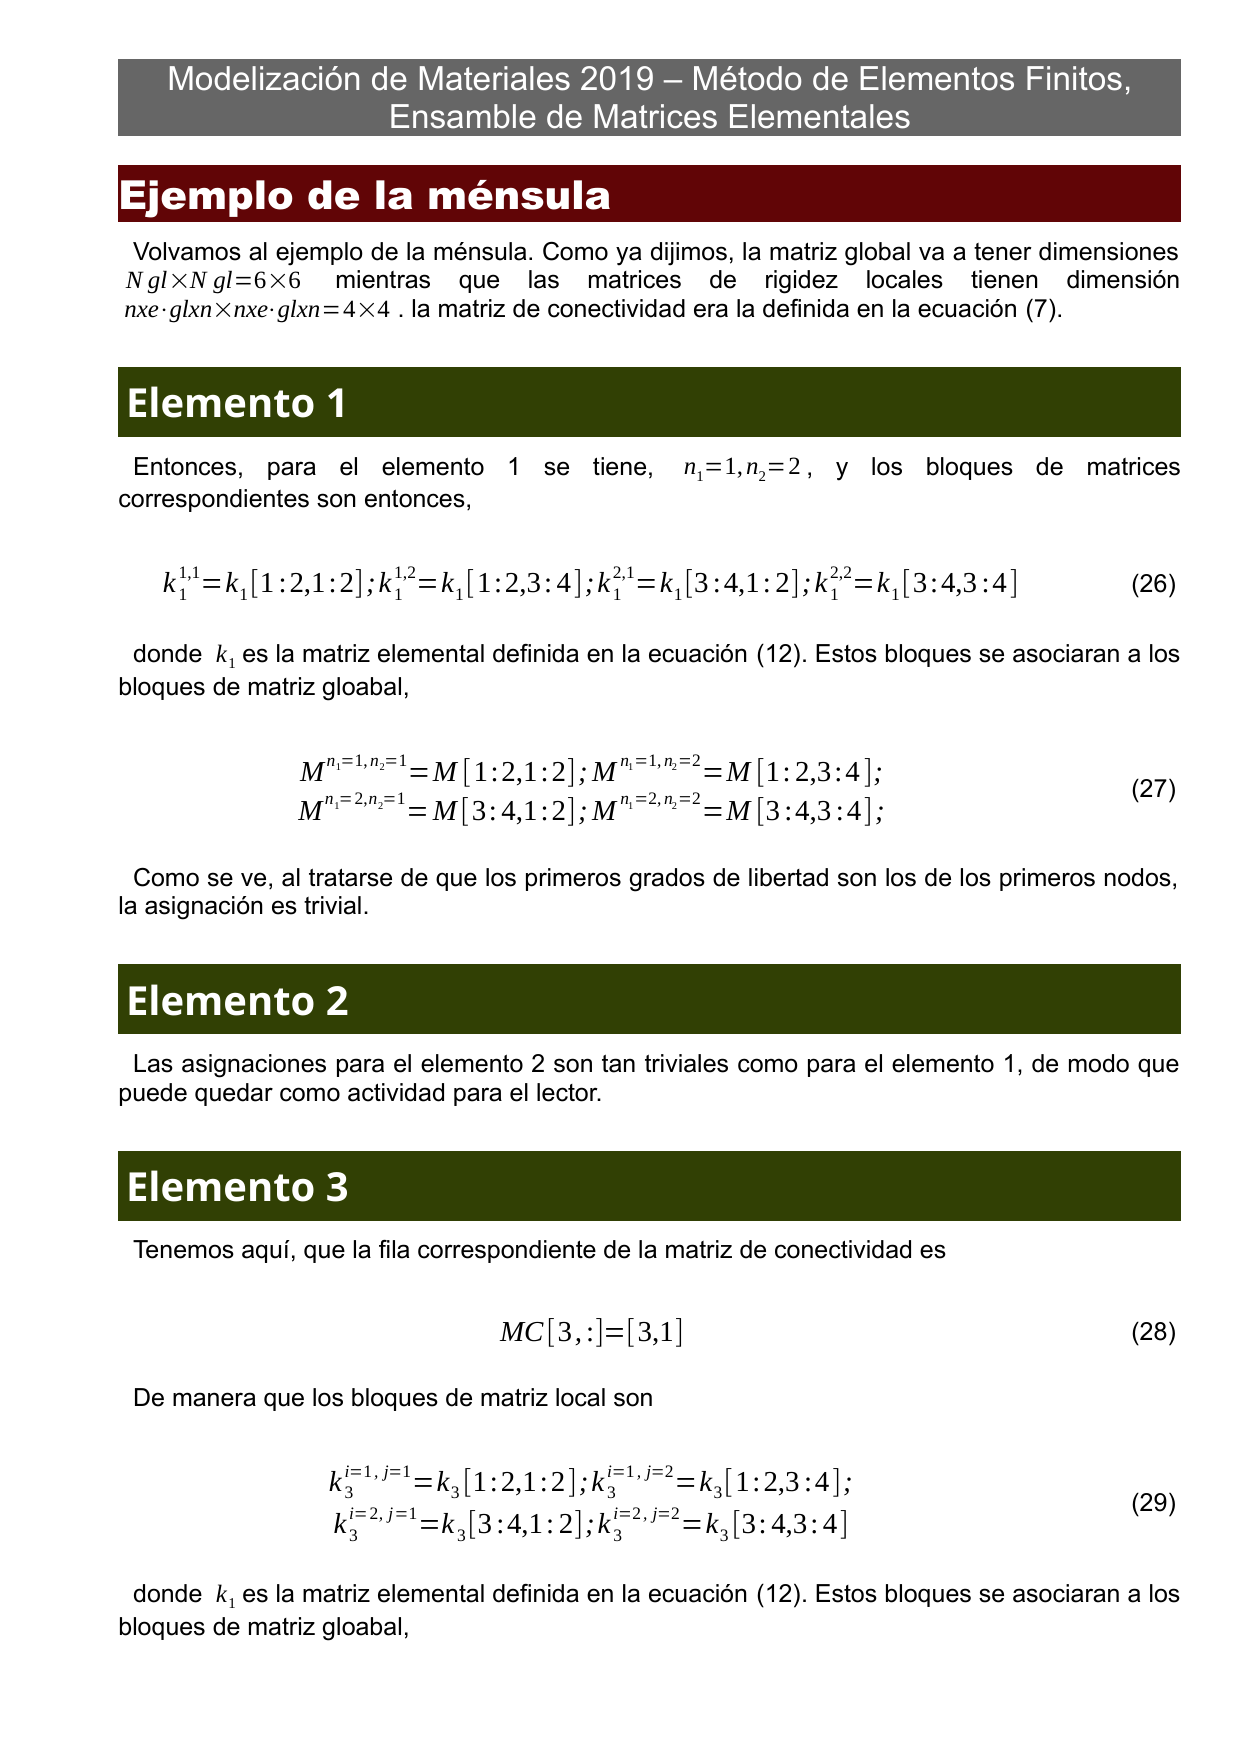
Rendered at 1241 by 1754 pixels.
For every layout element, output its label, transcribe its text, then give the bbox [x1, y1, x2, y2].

table_header [118, 745, 1063, 833]
text Tenemos aquí, que la fila correspondiente de la matriz de conectividad es [118, 1236, 1181, 1264]
table_header (26) [1063, 558, 1181, 609]
table_header [118, 1456, 1063, 1550]
table_header (29) [1063, 1456, 1181, 1550]
table_header [118, 1309, 1063, 1353]
text donde es la matriz elemental definida en la ecuación (12). Estos bloques se asociaran a los bloques de matriz gloabal, [118, 1579, 1181, 1641]
text Volvamos al ejemplo de la ménsula. Como ya dijimos, la matriz global va a tener dimensiones mientras que las matrices de rigidez locales tienen dimensión . la matriz de conectividad era la definida en la ecuación (7). [118, 237, 1181, 323]
text Entonces, para el elemento 1 se tiene, , y los bloques de matrices correspondientes son entonces, [118, 452, 1181, 513]
text Como se ve, al tratarse de que los primeros grados de libertad son los de los primeros nodos, la asignación es trivial. [118, 863, 1181, 920]
text De manera que los bloques de matriz local son [118, 1383, 1181, 1411]
table_header (27) [1063, 745, 1181, 833]
table_header [118, 558, 1063, 609]
text donde es la matriz elemental definida en la ecuación (12). Estos bloques se asociaran a los bloques de matriz gloabal, [118, 639, 1181, 700]
subtitle Elemento 3 [118, 1151, 1181, 1221]
subtitle Ejemplo de la ménsula [118, 165, 1181, 222]
table_header (28) [1063, 1309, 1181, 1353]
subtitle Elemento 1 [118, 367, 1181, 437]
text Las asignaciones para el elemento 2 son tan triviales como para el elemento 1, de modo que puede quedar como actividad para el lector. [118, 1049, 1181, 1107]
subtitle Elemento 2 [118, 964, 1181, 1034]
